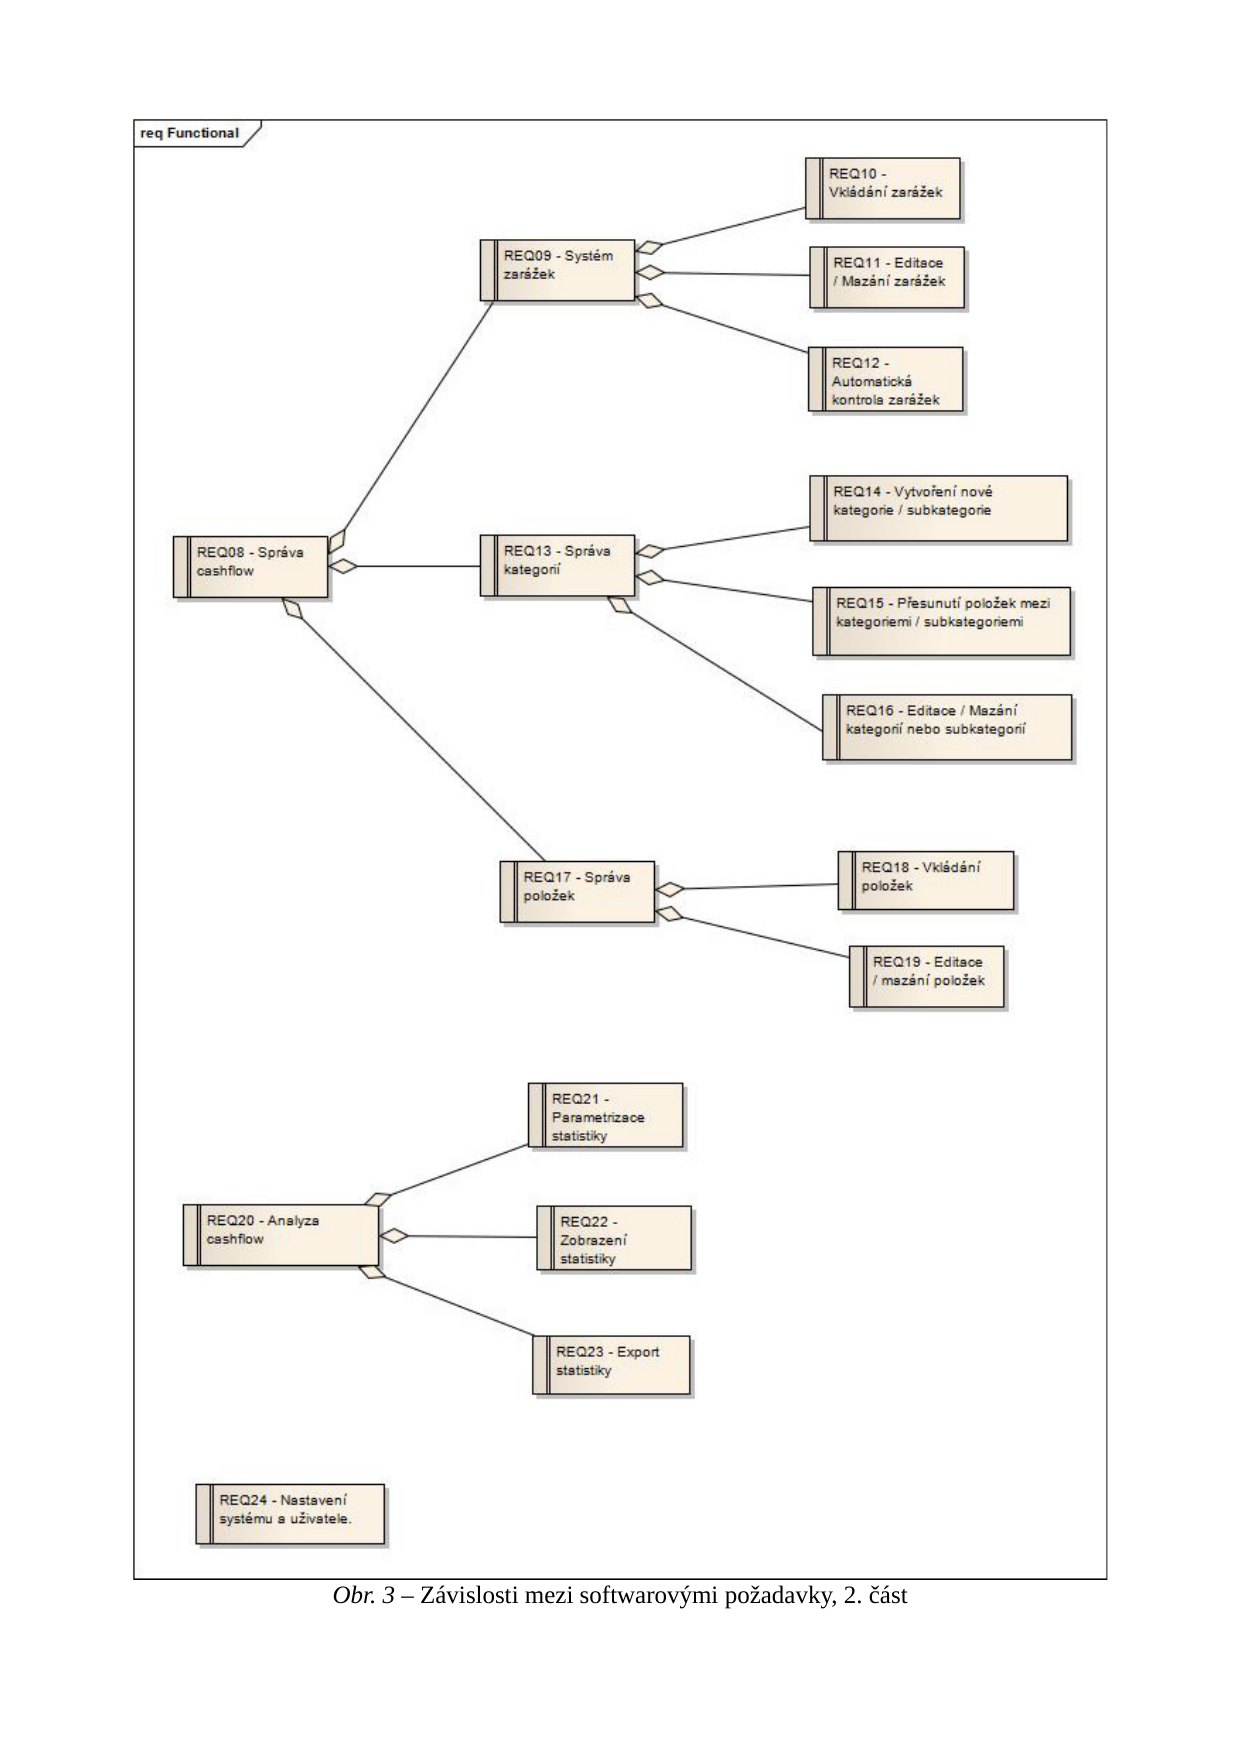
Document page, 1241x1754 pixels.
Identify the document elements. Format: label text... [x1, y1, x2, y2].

text Obr. 3 – Závislosti mezi softwarovými požadavky, 2. část [118, 130, 1122, 1609]
picture [132, 118, 1108, 1580]
